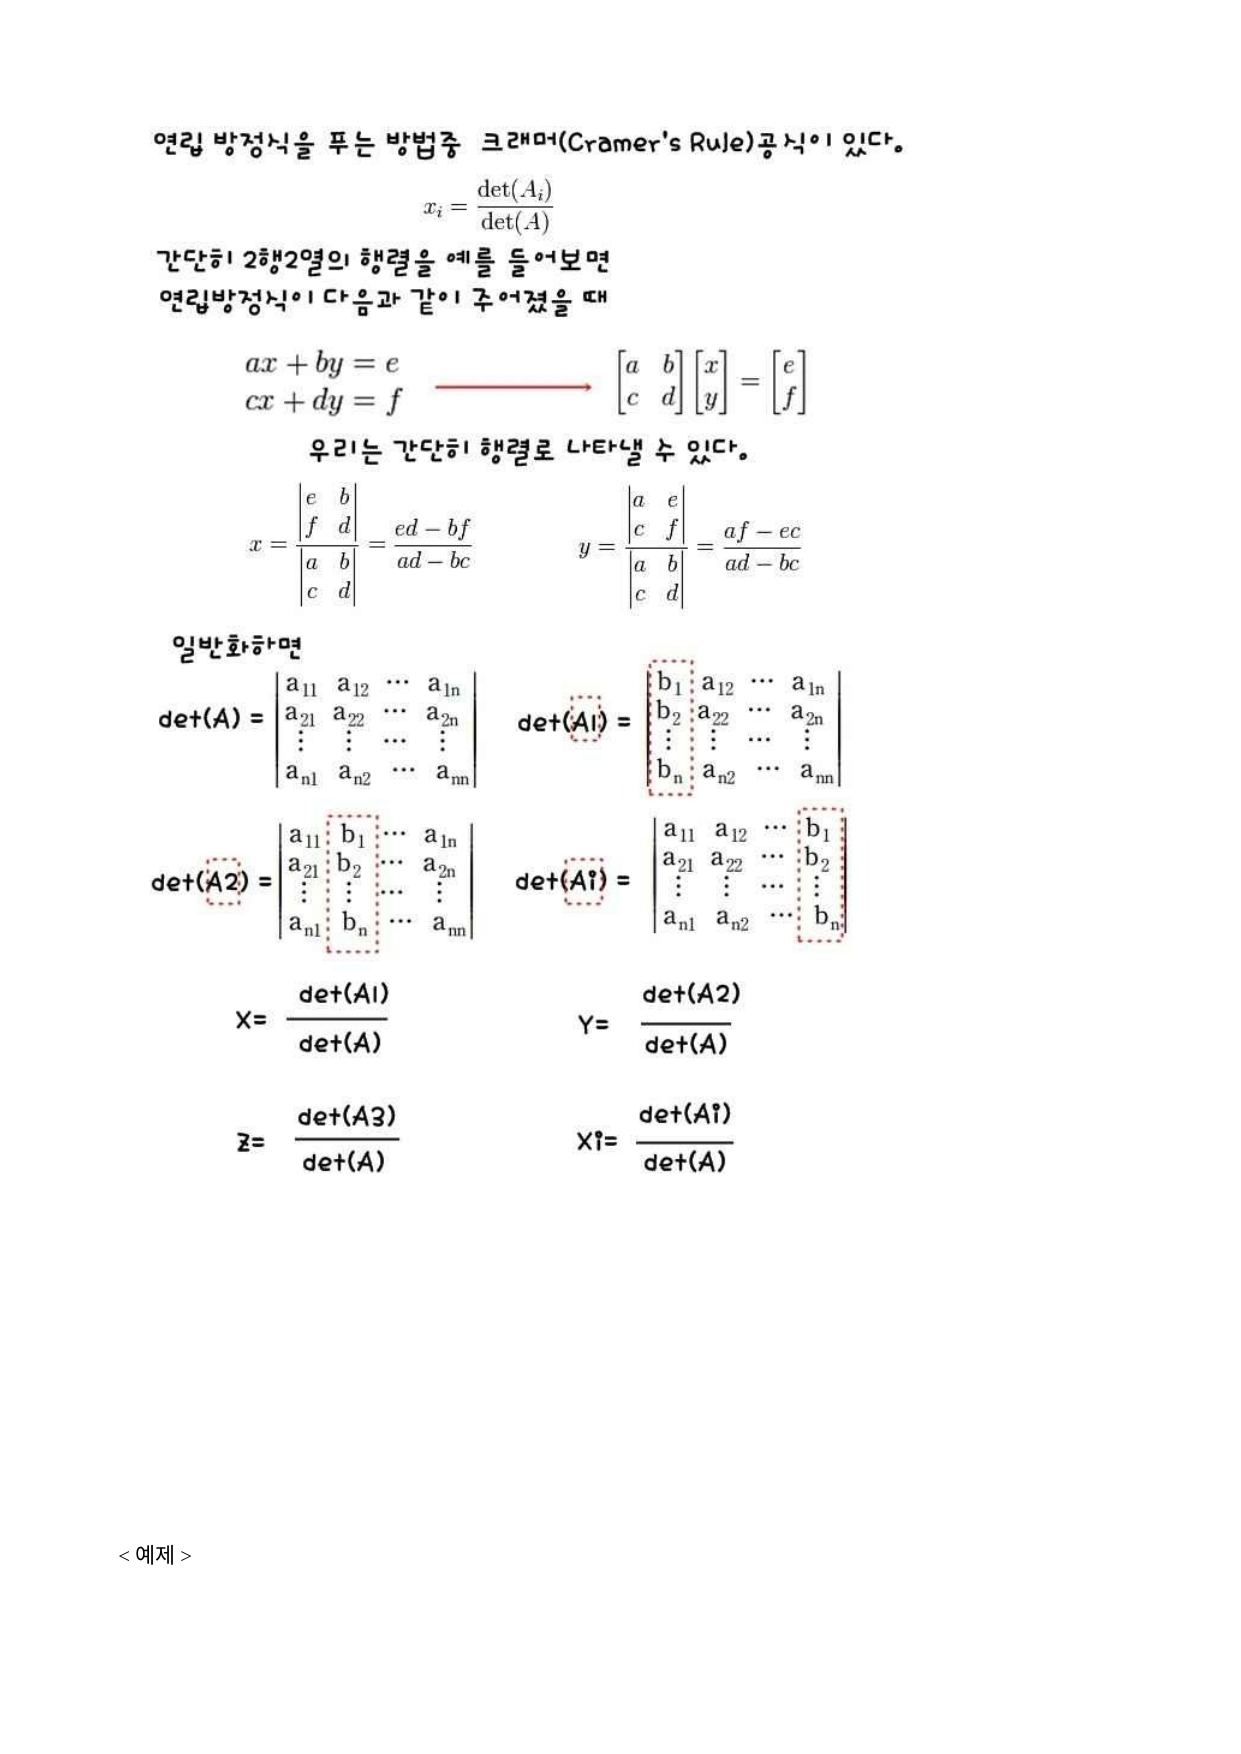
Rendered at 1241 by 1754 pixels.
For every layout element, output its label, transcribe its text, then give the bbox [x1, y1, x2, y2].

picture [140, 126, 908, 1212]
text < 예제 > [118, 1538, 1122, 1569]
